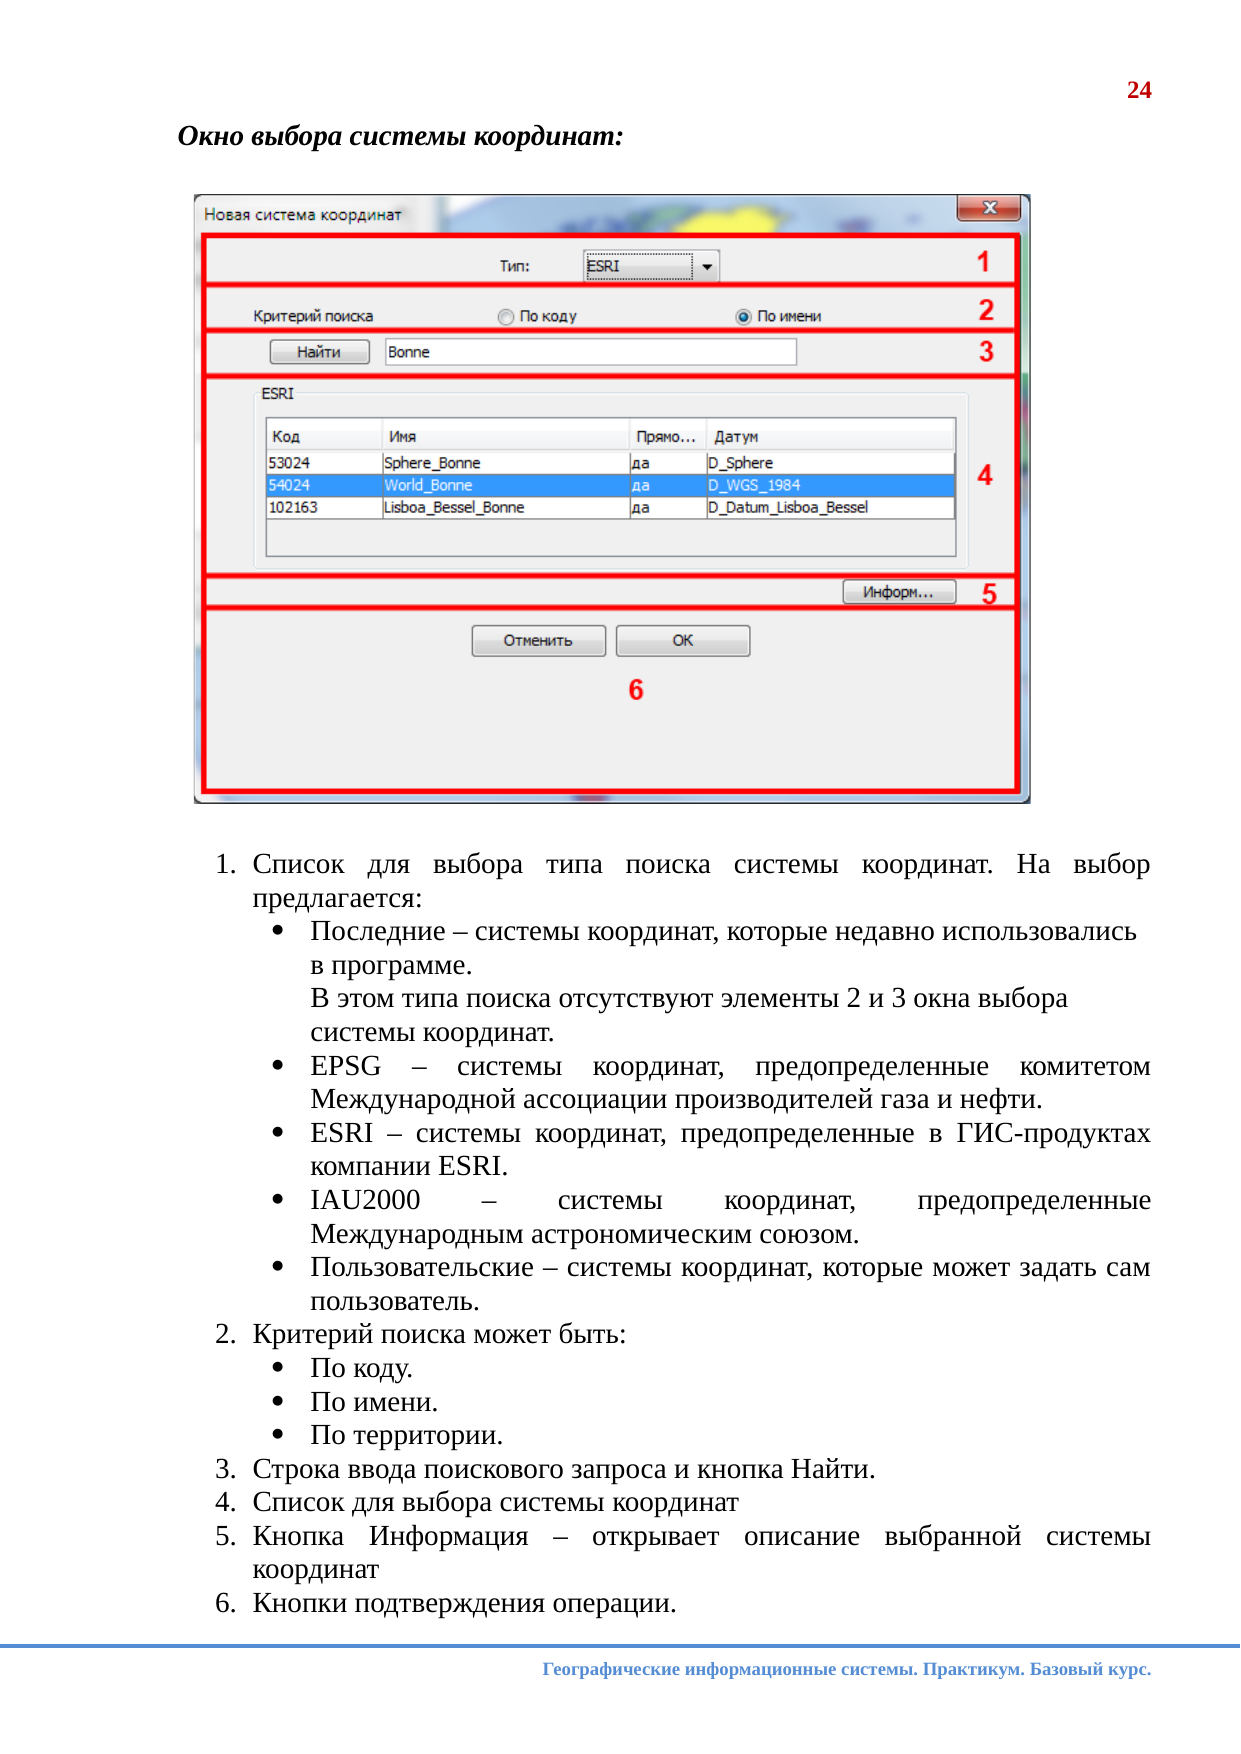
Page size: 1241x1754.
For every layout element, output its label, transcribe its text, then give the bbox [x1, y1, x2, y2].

list Последние – системы координат, которые недавно использовались в программе. В этом типа поиска отсутствуют элементы 2 и 3 окна выбора системы координат. [273, 913, 1152, 1048]
list Строка ввода поискового запроса и кнопка Найти. [215, 1451, 1152, 1484]
list Критерий поиска может быть: [215, 1316, 1152, 1350]
list Пользовательские – системы координат, которые может задать сам пользователь. [273, 1249, 1152, 1316]
list По имени. [273, 1384, 1152, 1417]
list По коду. [273, 1350, 1152, 1384]
list По территории. [273, 1417, 1152, 1451]
list Кнопка Информация – открывает описание выбранной системы координат [215, 1518, 1152, 1585]
list Кнопки подтверждения операции. [215, 1585, 1152, 1619]
text Окно выбора системы координат: [177, 118, 1152, 152]
list EPSG – системы координат, предопределенные комитетом Международной ассоциации производителей газа и нефти. [273, 1048, 1152, 1115]
list IAU2000 – системы координат, предопределенные Международным астрономическим союзом. [273, 1182, 1152, 1249]
picture [193, 194, 1031, 804]
list Список для выбора системы координат [215, 1484, 1152, 1518]
list Список для выбора типа поиска системы координат. На выбор предлагается: [215, 846, 1152, 913]
list ESRI – системы координат, предопределенные в ГИС-продуктах компании ESRI. [273, 1115, 1152, 1182]
